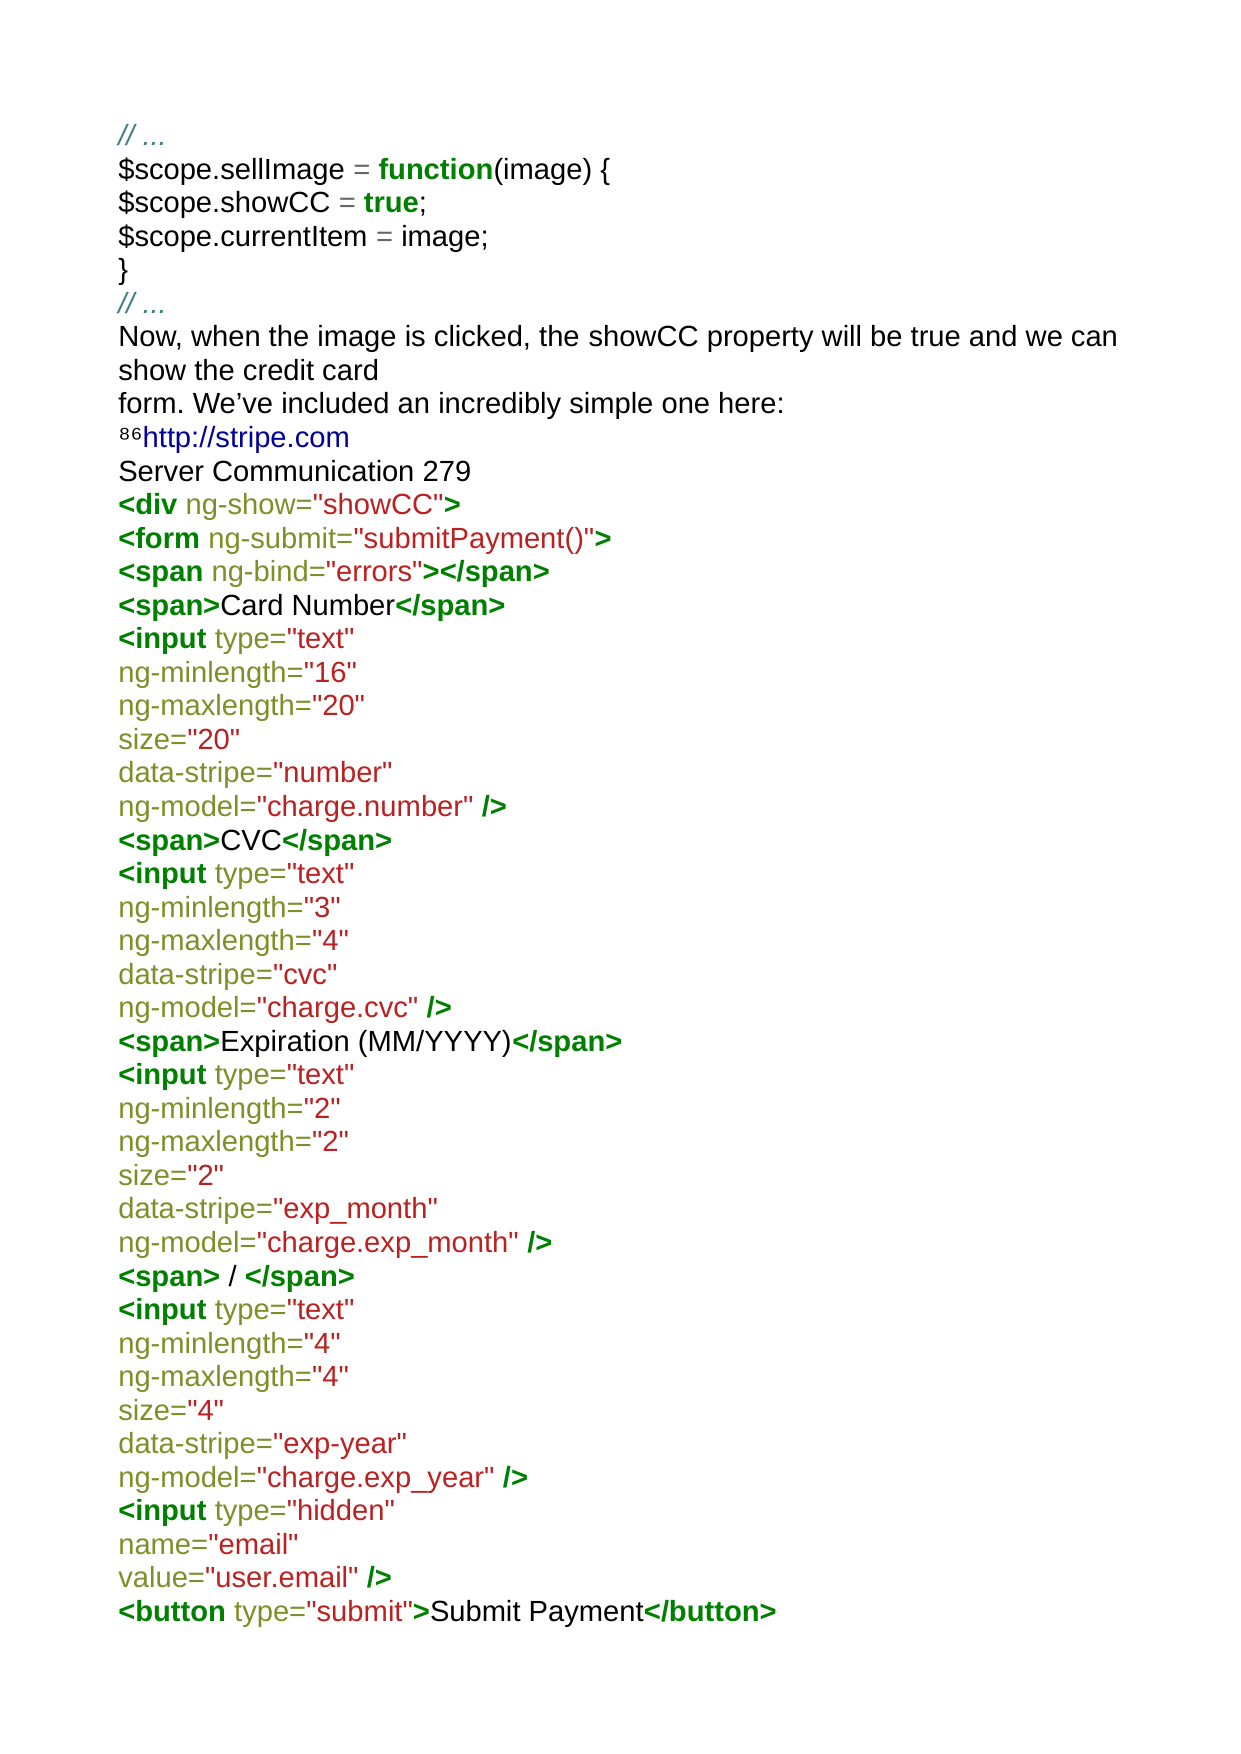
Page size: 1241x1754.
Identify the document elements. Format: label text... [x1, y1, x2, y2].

text name="email" [118, 1527, 1122, 1560]
text <input type="text" [118, 1292, 1122, 1326]
text <span>Expiration (MM/YYYY)</span> [118, 1024, 1122, 1057]
text <span ng-bind="errors"></span> [118, 554, 1122, 588]
text // ... [118, 286, 1122, 319]
text Server Communication 279 [118, 453, 1122, 487]
text $scope.showCC = true; [118, 185, 1122, 219]
text } [118, 252, 1122, 286]
text ng-maxlength="4" [118, 1359, 1122, 1393]
text data-stripe="cvc" [118, 957, 1122, 990]
text ng-model="charge.exp_month" /> [118, 1225, 1122, 1258]
text <form ng-submit="submitPayment()"> [118, 521, 1122, 554]
text <input type="text" [118, 1057, 1122, 1091]
text <div ng-show="showCC"> [118, 487, 1122, 521]
text <span>CVC</span> [118, 822, 1122, 856]
text ng-model="charge.cvc" /> [118, 990, 1122, 1024]
text // ... [118, 118, 1122, 152]
text ng-minlength="16" [118, 655, 1122, 688]
text <input type="text" [118, 621, 1122, 655]
text value="user.email" /> [118, 1560, 1122, 1594]
text data-stripe="exp_month" [118, 1191, 1122, 1225]
text <button type="submit">Submit Payment</button> [118, 1594, 1122, 1627]
text size="2" [118, 1158, 1122, 1191]
text ng-maxlength="4" [118, 923, 1122, 957]
text ⁸⁶http://stripe.com [118, 420, 1122, 453]
text ng-model="charge.number" /> [118, 789, 1122, 822]
text ng-minlength="3" [118, 889, 1122, 923]
text ng-minlength="2" [118, 1091, 1122, 1124]
text $scope.sellImage = function(image) { [118, 152, 1122, 185]
text data-stripe="number" [118, 755, 1122, 789]
text ng-minlength="4" [118, 1326, 1122, 1359]
text ng-model="charge.exp_year" /> [118, 1460, 1122, 1493]
text <input type="hidden" [118, 1493, 1122, 1527]
text <input type="text" [118, 856, 1122, 889]
text <span>Card Number</span> [118, 588, 1122, 621]
text ng-maxlength="20" [118, 688, 1122, 722]
text size="4" [118, 1393, 1122, 1426]
text ng-maxlength="2" [118, 1124, 1122, 1158]
text <span> / </span> [118, 1258, 1122, 1292]
text data-stripe="exp-year" [118, 1426, 1122, 1460]
text $scope.currentItem = image; [118, 219, 1122, 252]
text Now, when the image is clicked, the showCC property will be true and we can show the credit card [118, 319, 1122, 386]
text size="20" [118, 722, 1122, 755]
text form. We’ve included an incredibly simple one here: [118, 386, 1122, 420]
